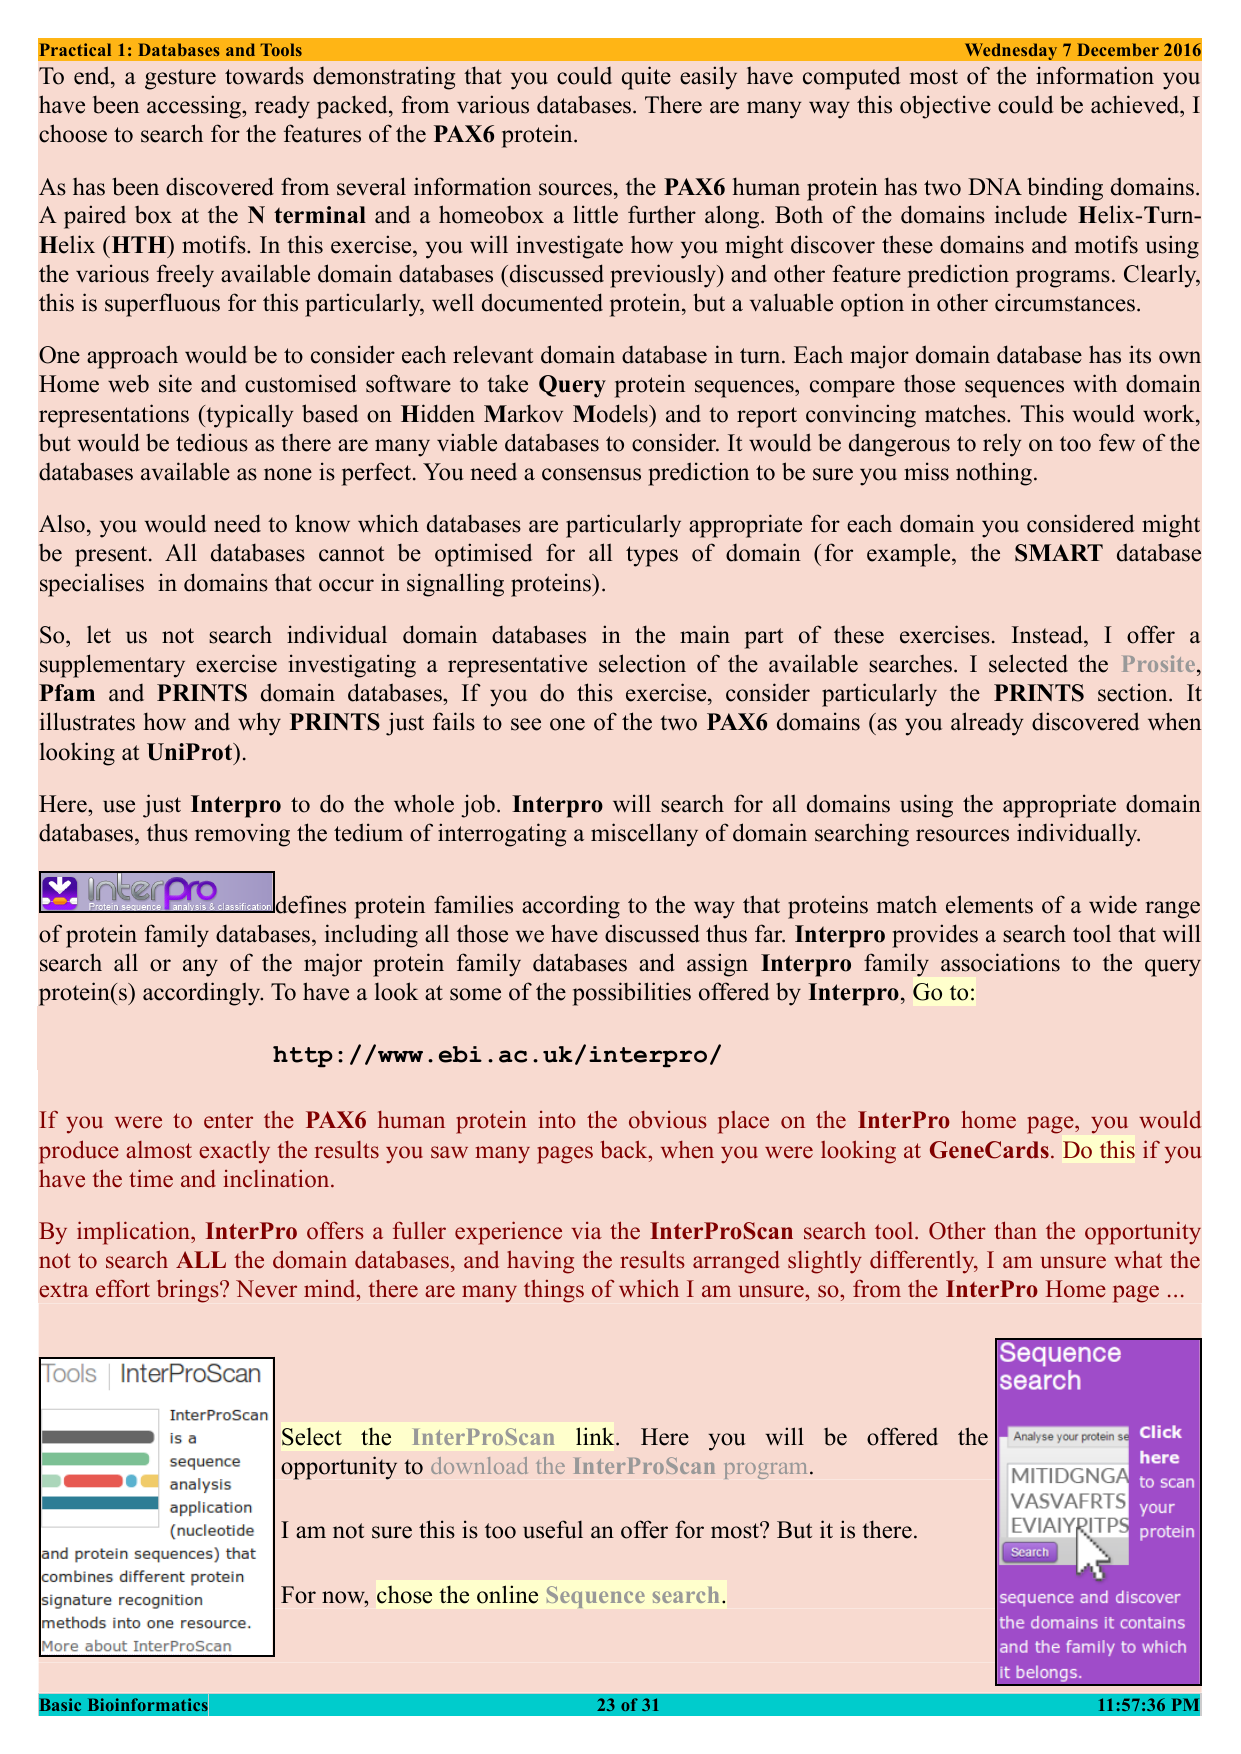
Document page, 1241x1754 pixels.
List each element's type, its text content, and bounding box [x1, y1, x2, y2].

text For now, chose the online Sequence search. [275, 1579, 995, 1609]
picture [41, 1359, 273, 1655]
text One approach would be to consider each relevant domain database in turn. Each major domain database has its own Home web site and customised software to take Query protein sequences, compare those sequences with domain representations (typically based on Hidden Markov Models) and to report convincing matches. This would work, but would be tedious as there are many viable databases to consider. It would be dangerous to rely on too few of the databases available as none is perfect. You need a consensus prediction to be sure you miss nothing. [38, 340, 1202, 486]
text To end, a gesture towards demonstrating that you could quite easily have computed most of the information you have been accessing, ready packed, from various databases. There are many way this objective could be achieved, I choose to search for the features of the PAX6 protein. [38, 61, 1202, 148]
text Here, use just Interpro to do the whole job. Interpro will search for all domains using the appropriate domain databases, thus removing the tedium of interrogating a miscellany of domain searching resources individually. [38, 789, 1202, 847]
text If you were to enter the PAX6 human protein into the obvious place on the InterPro home page, you would produce almost exactly the results you saw many pages back, when you were looking at GeneCards. Do this if you have the time and inclination. [38, 1105, 1202, 1193]
picture [41, 873, 273, 911]
picture [997, 1340, 1200, 1684]
text By implication, InterPro offers a fuller experience via the InterProScan search tool. Other than the opportunity not to search ALL the domain databases, and having the results arranged slightly differently, I am unsure what the extra effort brings? Never mind, there are many things of which I am unsure, so, from the InterPro Home page ... [38, 1216, 1202, 1303]
text As has been discovered from several information sources, the PAX6 human protein has two DNA binding domains. A paired box at the N terminal and a homeobox a little further along. Both of the domains include Helix-Turn-Helix (HTH) motifs. In this exercise, you will investigate how you might discover these domains and motifs using the various freely available domain databases (discussed previously) and other feature prediction programs. Clearly, this is superfluous for this particularly, well documented protein, but a valuable option in other circumstances. [38, 171, 1202, 317]
text Also, you would need to know which databases are particularly appropriate for each domain you considered might be present. All databases cannot be optimised for all types of domain (for example, the SMART database specialises in domains that occur in signalling proteins). [38, 509, 1202, 596]
text Select the InterProScan link. Here you will be offered the opportunity to download the InterProScan program. [275, 1422, 995, 1480]
text So, let us not search individual domain databases in the main part of these exercises. Instead, I offer a supplementary exercise investigating a representative selection of the available searches. I selected the Prosite, Pfam and PRINTS domain databases, If you do this exercise, consider particularly the PRINTS section. It illustrates how and why PRINTS just fails to see one of the two PAX6 domains (as you already discovered when looking at UniProt). [38, 620, 1202, 765]
text I am not sure this is too useful an offer for most? But it is there. [275, 1515, 995, 1544]
text http://www.ebi.ac.uk/interpro/ [37, 1041, 1202, 1070]
text defines protein families according to the way that proteins match elements of a wide range of protein family databases, including all those we have discussed thus far. Interpro provides a search tool that will search all or any of the major protein family databases and assign Interpro family associations to the query protein(s) accordingly. To have a look at some of the possibilities offered by Interpro, Go to: [38, 871, 1202, 1006]
